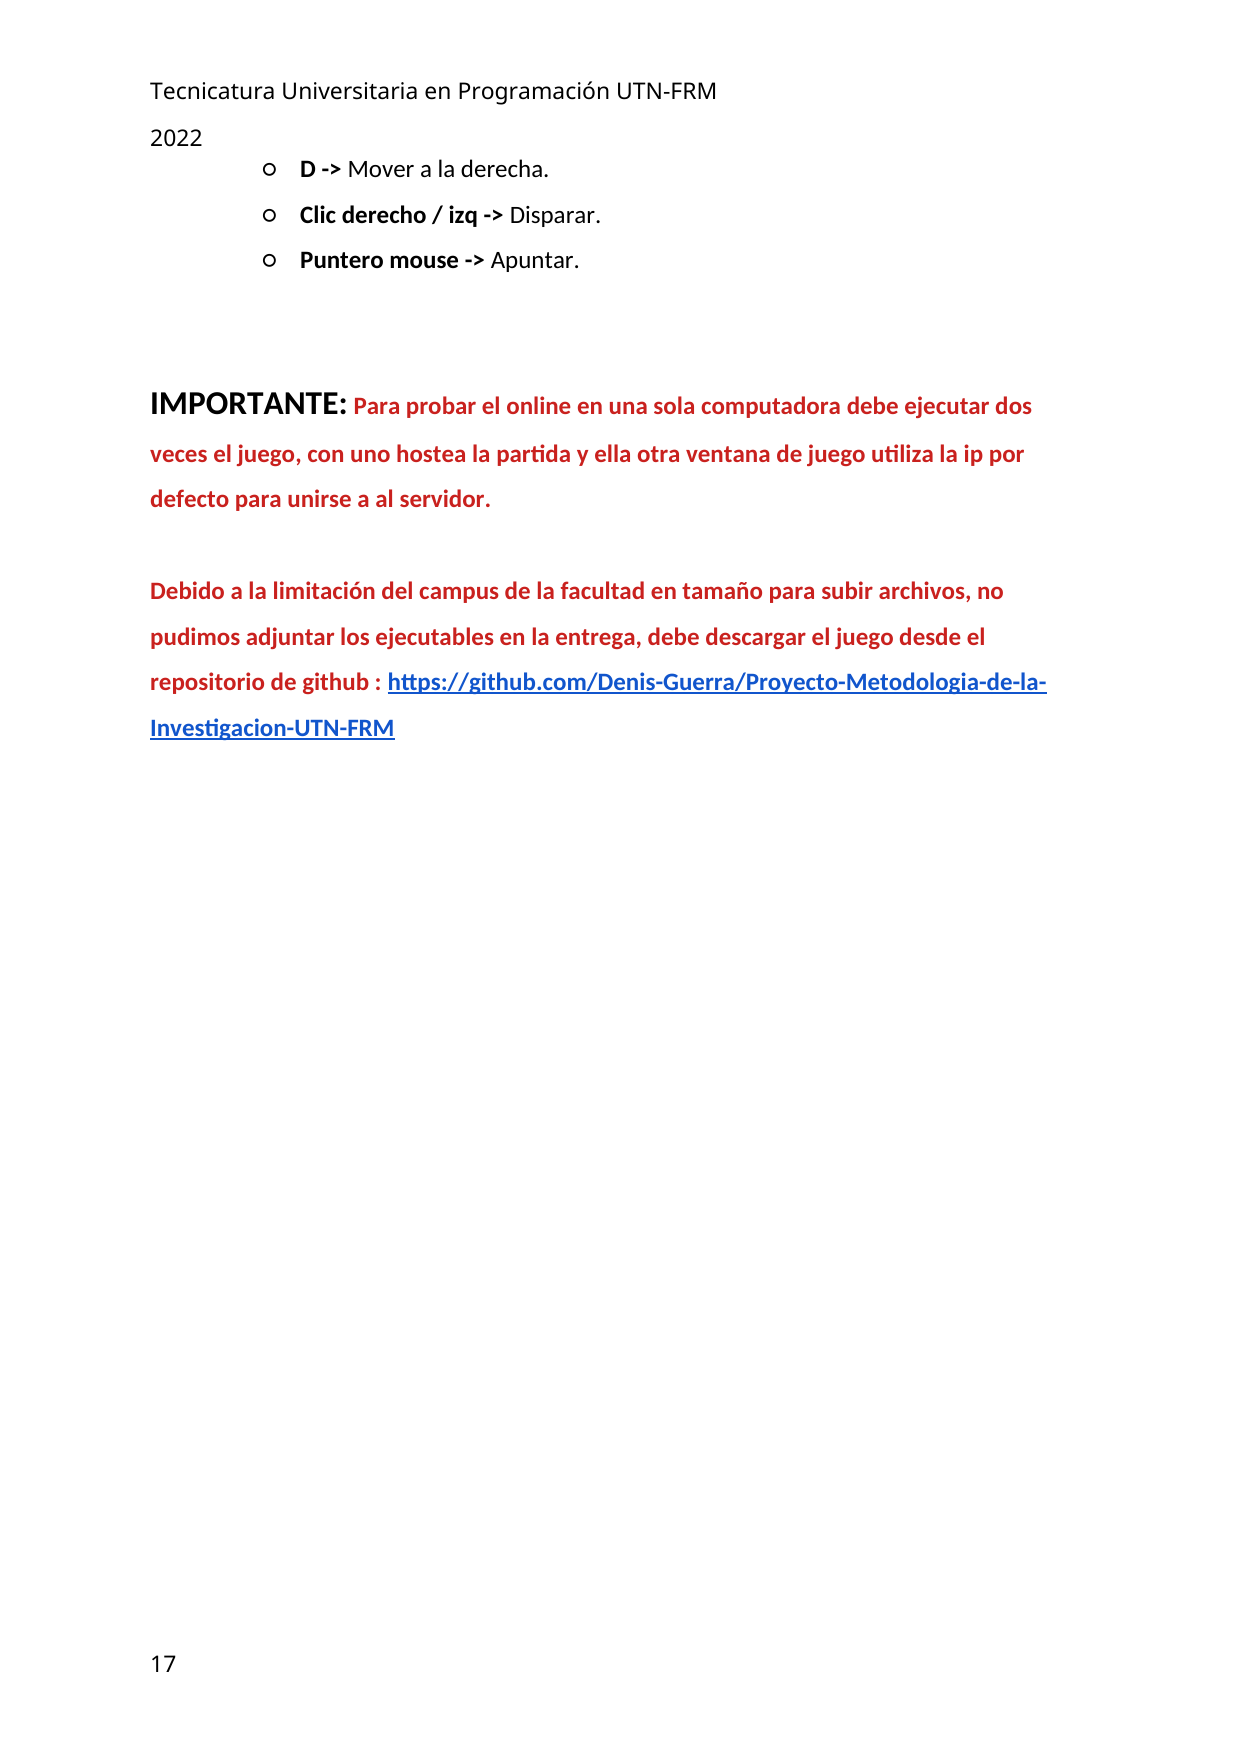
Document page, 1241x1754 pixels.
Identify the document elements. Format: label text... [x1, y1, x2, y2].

list D -> Mover a la derecha. [262, 153, 1090, 184]
list Puntero mouse -> Apuntar. [262, 244, 1090, 275]
list Clic derecho / izq -> Disparar. [262, 199, 1090, 229]
text Debido a la limitación del campus de la facultad en tamaño para subir archivos, no pudimos adjuntar los ejecutables en la entrega, debe descargar el juego desde el repositorio de github : https://github.com/Denis-Guerra/Proyecto-Metodologia-de-la-Investigacion-UTN-FRM [150, 575, 1090, 743]
text IMPORTANTE: Para probar el online en una sola computadora debe ejecutar dos veces el juego, con uno hostea la partida y ella otra ventana de juego utiliza la ip por defecto para unirse a al servidor. [150, 382, 1090, 514]
